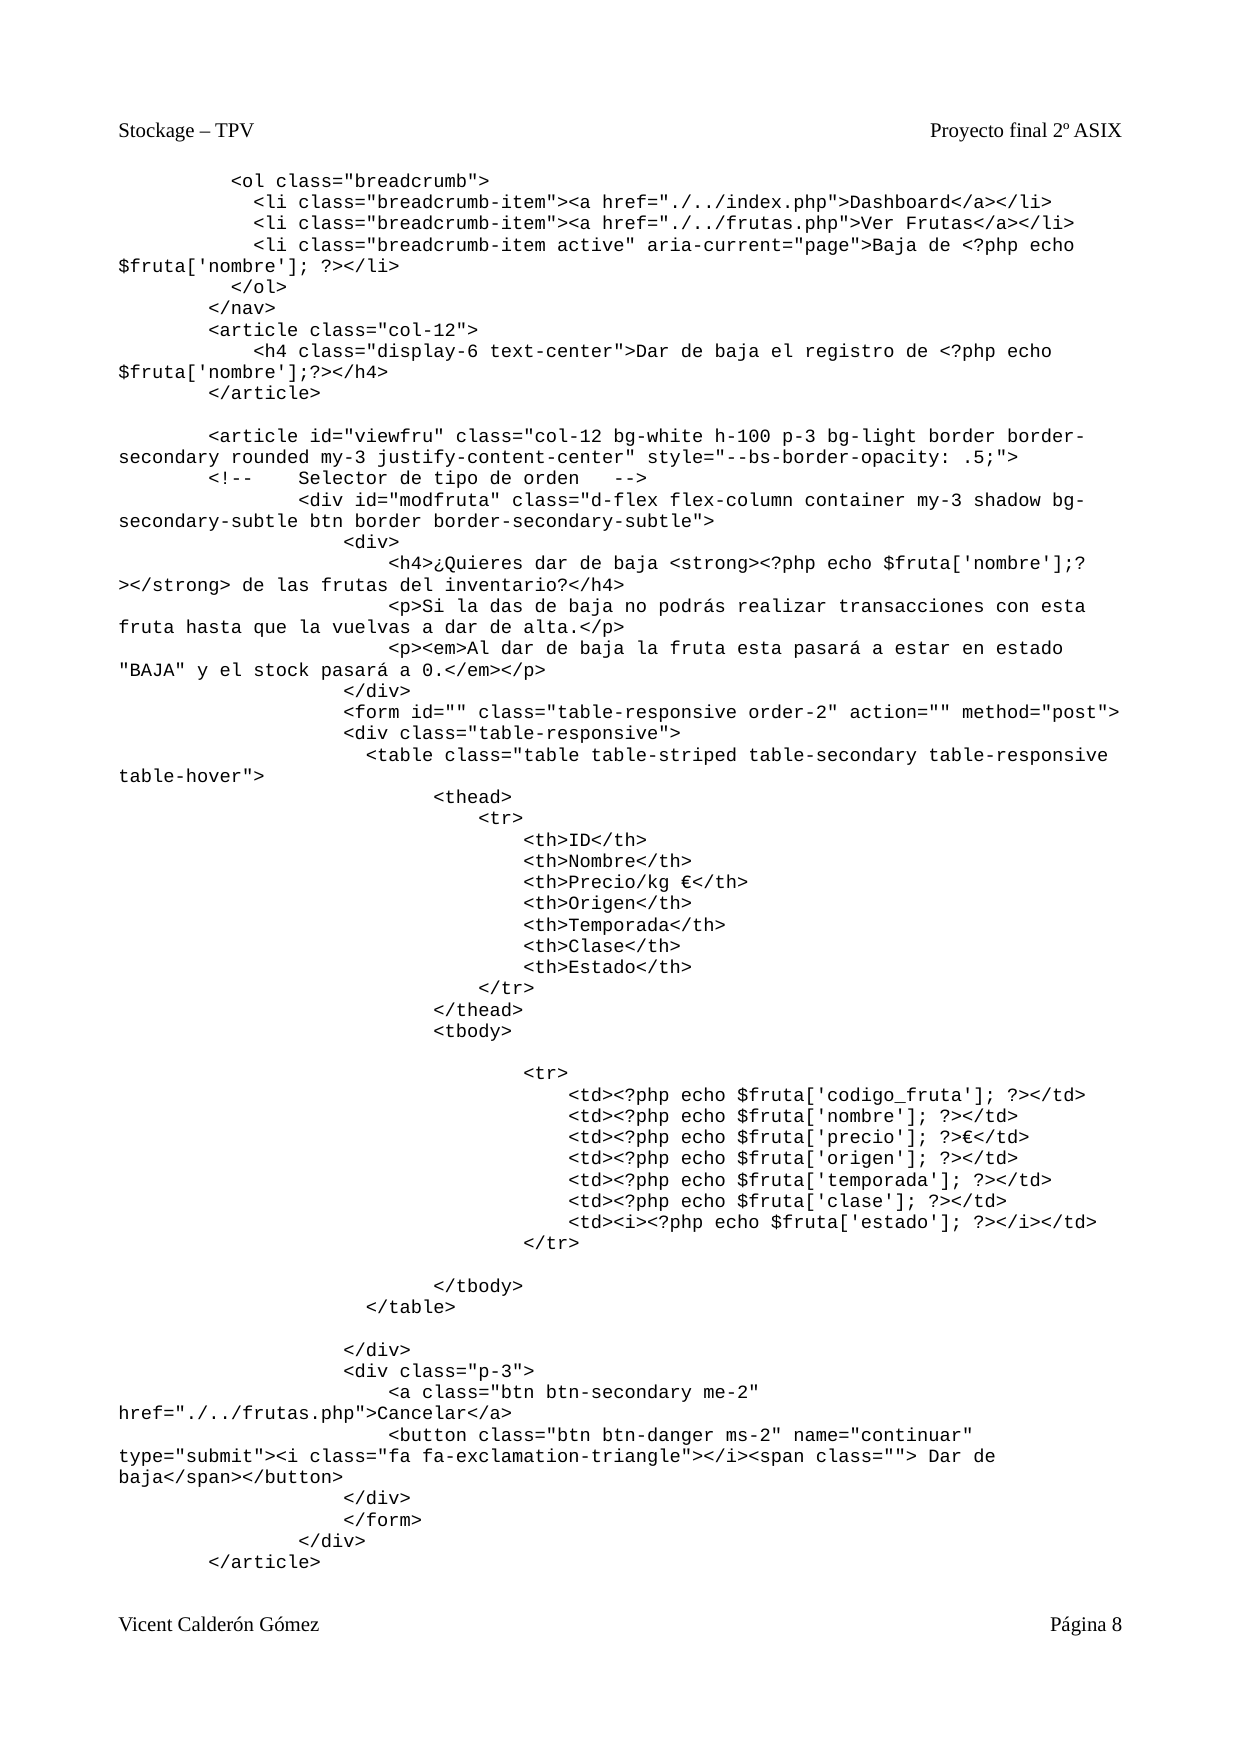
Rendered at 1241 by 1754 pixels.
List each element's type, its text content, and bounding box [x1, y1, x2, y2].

text <div class="table-responsive"> [118, 724, 1122, 745]
text <table class="table table-striped table-secondary table-responsive table-hover"> [118, 745, 1122, 788]
text <li class="breadcrumb-item"><a href="./../frutas.php">Ver Frutas</a></li> [118, 214, 1122, 235]
text <td><?php echo $fruta['temporada']; ?></td> [118, 1170, 1122, 1192]
text </article> [118, 384, 1122, 405]
text </tr> [118, 1234, 1122, 1255]
text </article> [118, 1553, 1122, 1574]
text <div> [118, 533, 1122, 554]
text <!-- Selector de tipo de orden --> [118, 469, 1122, 490]
text <td><?php echo $fruta['origen']; ?></td> [118, 1149, 1122, 1170]
text </table> [118, 1298, 1122, 1319]
text <th>Nombre</th> [118, 852, 1122, 873]
text <tr> [118, 809, 1122, 830]
text <div id="modfruta" class="d-flex flex-column container my-3 shadow bg-secondary-subtle btn border border-secondary-subtle"> [118, 490, 1122, 533]
text <div class="p-3"> [118, 1362, 1122, 1383]
text <td><i><?php echo $fruta['estado']; ?></i></td> [118, 1213, 1122, 1234]
text </tr> [118, 979, 1122, 1000]
text <th>Precio/kg €</th> [118, 873, 1122, 894]
text </div> [118, 1489, 1122, 1510]
text <td><?php echo $fruta['codigo_fruta']; ?></td> [118, 1085, 1122, 1107]
text <h4 class="display-6 text-center">Dar de baja el registro de <?php echo $fruta['nombre'];?></h4> [118, 342, 1122, 384]
text <form id="" class="table-responsive order-2" action="" method="post"> [118, 703, 1122, 724]
text <td><?php echo $fruta['clase']; ?></td> [118, 1192, 1122, 1213]
text <td><?php echo $fruta['nombre']; ?></td> [118, 1107, 1122, 1128]
text <thead> [118, 788, 1122, 809]
text <ol class="breadcrumb"> [118, 172, 1122, 193]
text <li class="breadcrumb-item active" aria-current="page">Baja de <?php echo $fruta['nombre']; ?></li> [118, 235, 1122, 278]
text <td><?php echo $fruta['precio']; ?>€</td> [118, 1128, 1122, 1149]
text <p><em>Al dar de baja la fruta esta pasará a estar en estado "BAJA" y el stock pasará a 0.</em></p> [118, 639, 1122, 682]
text <article id="viewfru" class="col-12 bg-white h-100 p-3 bg-light border border-secondary rounded my-3 justify-content-center" style="--bs-border-opacity: .5;"> [118, 427, 1122, 469]
text <th>ID</th> [118, 830, 1122, 852]
text <th>Clase</th> [118, 937, 1122, 958]
text </div> [118, 1532, 1122, 1553]
text <th>Temporada</th> [118, 915, 1122, 937]
text <button class="btn btn-danger ms-2" name="continuar" type="submit"><i class="fa fa-exclamation-triangle"></i><span class=""> Dar de baja</span></button> [118, 1425, 1122, 1489]
text <th>Estado</th> [118, 958, 1122, 979]
text </ol> [118, 278, 1122, 299]
text </div> [118, 1340, 1122, 1362]
text <p>Si la das de baja no podrás realizar transacciones con esta fruta hasta que la vuelvas a dar de alta.</p> [118, 597, 1122, 639]
text </form> [118, 1510, 1122, 1532]
text <li class="breadcrumb-item"><a href="./../index.php">Dashboard</a></li> [118, 193, 1122, 214]
text </tbody> [118, 1277, 1122, 1298]
text </div> [118, 682, 1122, 703]
text </nav> [118, 299, 1122, 320]
text <th>Origen</th> [118, 894, 1122, 915]
text <tr> [118, 1064, 1122, 1085]
text <tbody> [118, 1022, 1122, 1043]
text </thead> [118, 1000, 1122, 1022]
text <a class="btn btn-secondary me-2" href="./../frutas.php">Cancelar</a> [118, 1383, 1122, 1425]
text <article class="col-12"> [118, 320, 1122, 342]
text <h4>¿Quieres dar de baja <strong><?php echo $fruta['nombre'];?></strong> de las frutas del inventario?</h4> [118, 554, 1122, 597]
